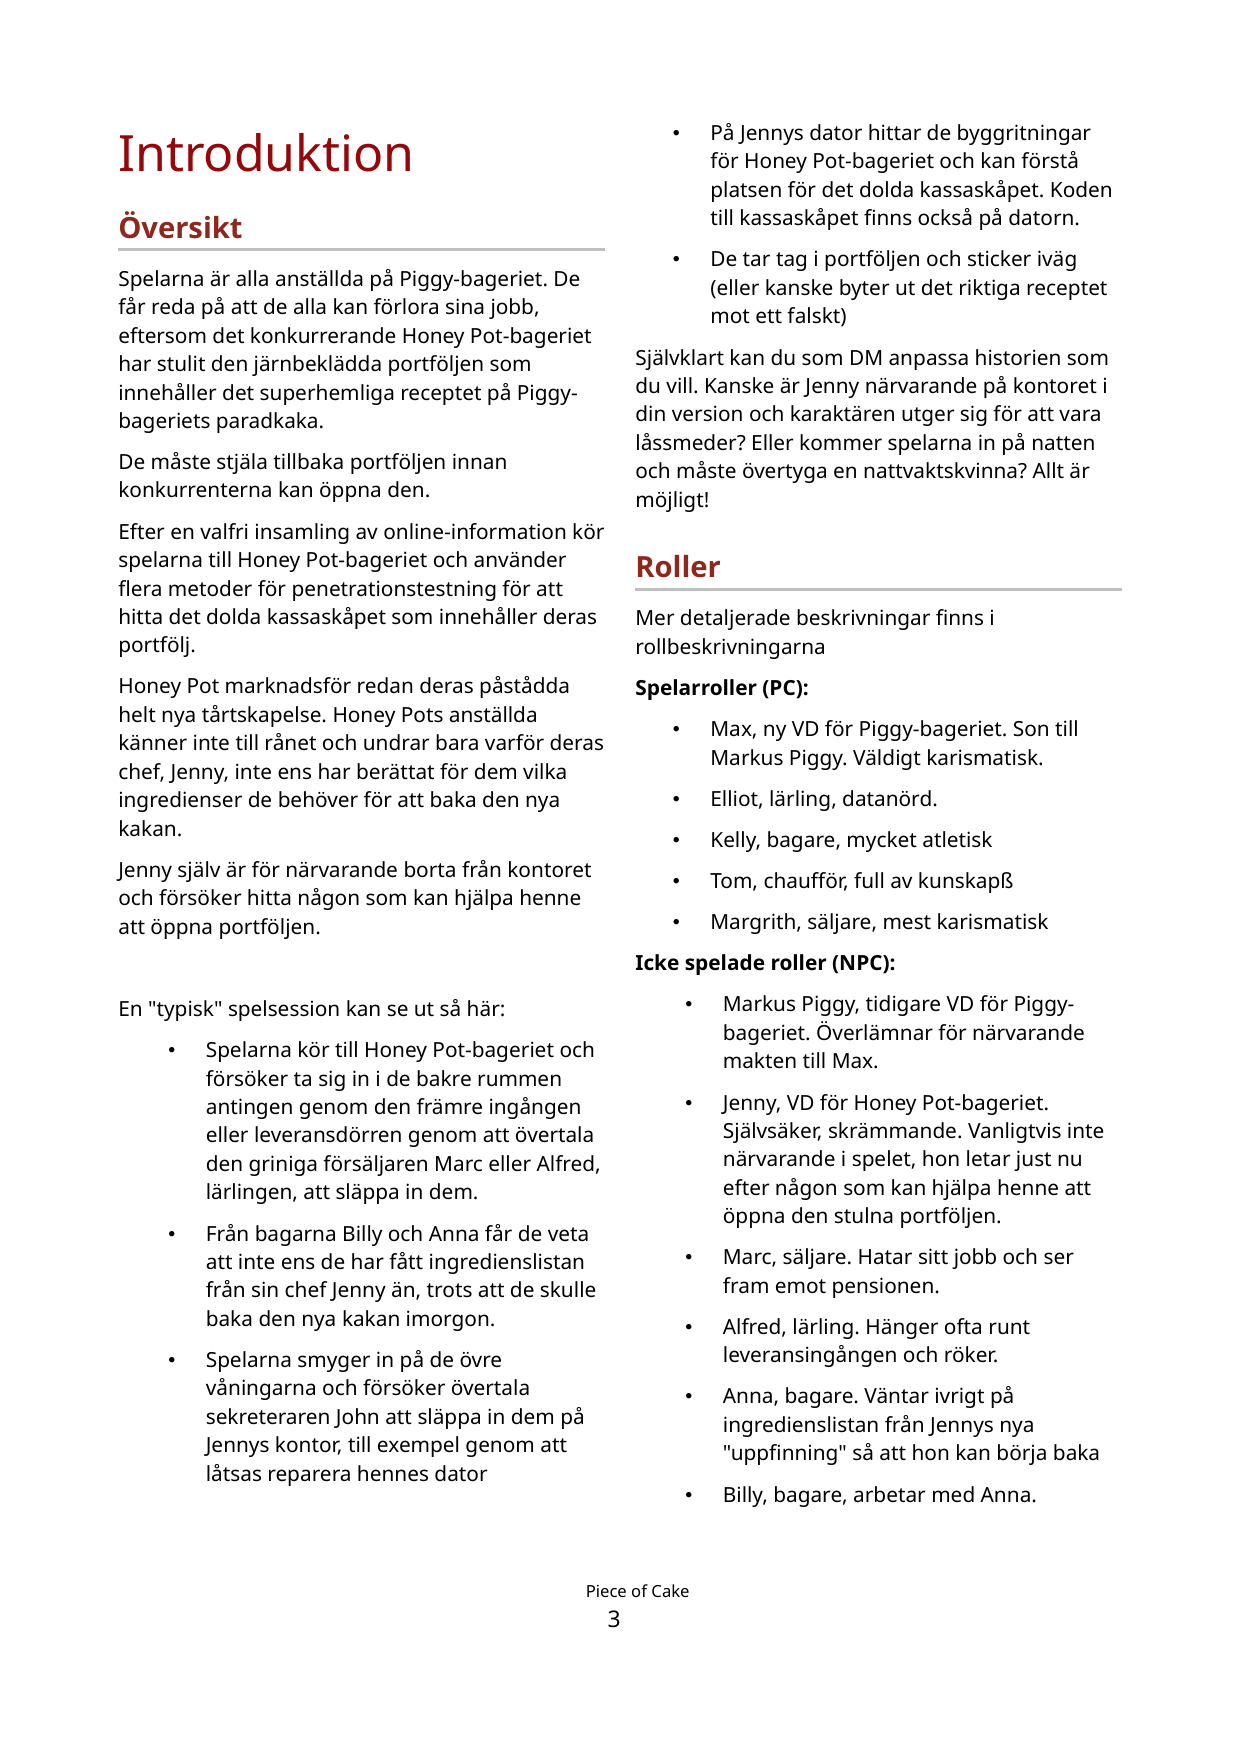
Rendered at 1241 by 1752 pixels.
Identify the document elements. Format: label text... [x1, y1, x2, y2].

text Efter en valfri insamling av online-information kör spelarna till Honey Pot-bageriet och använder flera metoder för penetrationstestning för att hitta det dolda kassaskåpet som innehåller deras portfölj. [118, 517, 605, 659]
list Jenny, VD för Honey Pot-bageriet. Självsäker, skrämmande. Vanligtvis inte närvarande i spelet, hon letar just nu efter någon som kan hjälpa henne att öppna den stulna portföljen. [685, 1088, 1122, 1230]
text Spelarna är alla anställda på Piggy-bageriet. De får reda på att de alla kan förlora sina jobb, eftersom det konkurrerande Honey Pot-bageriet har stulit den järnbeklädda portföljen som innehåller det superhemliga receptet på Piggy-bageriets paradkaka. [118, 264, 605, 434]
list Spelarna smyger in på de övre våningarna och försöker övertala sekreteraren John att släppa in dem på Jennys kontor, till exempel genom att låtsas reparera hennes dator [168, 1345, 605, 1487]
list Tom, chaufför, full av kunskapß [673, 866, 1122, 894]
text De måste stjäla tillbaka portföljen innan konkurrenterna kan öppna den. [118, 447, 605, 504]
list Spelarna kör till Honey Pot-bageriet och försöker ta sig in i de bakre rummen antingen genom den främre ingången eller leveransdörren genom att övertala den griniga försäljaren Marc eller Alfred, lärlingen, att släppa in dem. [168, 1035, 605, 1206]
text Honey Pot marknadsför redan deras påstådda helt nya tårtskapelse. Honey Pots anställda känner inte till rånet och undrar bara varför deras chef, Jenny, inte ens har berättat för dem vilka ingredienser de behöver för att baka den nya kakan. [118, 672, 605, 842]
title Introduktion [118, 118, 605, 186]
text Icke spelade roller (NPC): [635, 948, 1122, 977]
list Markus Piggy, tidigare VD för Piggy-bageriet. Överlämnar för närvarande makten till Max. [685, 989, 1122, 1075]
list Marc, säljare. Hatar sitt jobb och ser fram emot pensionen. [685, 1242, 1122, 1299]
list Från bagarna Billy och Anna får de veta att inte ens de har fått ingredienslistan från sin chef Jenny än, trots att de skulle baka den nya kakan imorgon. [168, 1219, 605, 1332]
subtitle Roller [635, 547, 1122, 588]
text Självklart kan du som DM anpassa historien som du vill. Kanske är Jenny närvarande på kontoret i din version och karaktären utger sig för att vara låssmeder? Eller kommer spelarna in på natten och måste övertyga en nattvaktskvinna? Allt är möjligt! [635, 343, 1122, 513]
list Margrith, säljare, mest karismatisk [673, 907, 1122, 936]
list Elliot, lärling, datanörd. [673, 784, 1122, 812]
list De tar tag i portföljen och sticker iväg (eller kanske byter ut det riktiga receptet mot ett falskt) [673, 244, 1122, 330]
text Jenny själv är för närvarande borta från kontoret och försöker hitta någon som kan hjälpa henne att öppna portföljen. [118, 855, 605, 940]
list Alfred, lärling. Hänger ofta runt leveransingången och röker. [685, 1312, 1122, 1369]
list Kelly, bagare, mycket atletisk [673, 825, 1122, 853]
list Anna, bagare. Väntar ivrigt på ingredienslistan från Jennys nya "uppfinning" så att hon kan börja baka [685, 1382, 1122, 1467]
text Spelarroller (PC): [635, 673, 1122, 702]
list På Jennys dator hittar de byggritningar för Honey Pot-bageriet och kan förstå platsen för det dolda kassaskåpet. Koden till kassaskåpet finns också på datorn. [673, 118, 1122, 232]
text En "typisk" spelsession kan se ut så här: [118, 994, 605, 1023]
subtitle Översikt [118, 207, 605, 248]
list Max, ny VD för Piggy-bageriet. Son till Markus Piggy. Väldigt karismatisk. [673, 714, 1122, 771]
list Billy, bagare, arbetar med Anna. [685, 1480, 1122, 1508]
text Mer detaljerade beskrivningar finns i rollbeskrivningarna [635, 603, 1122, 660]
